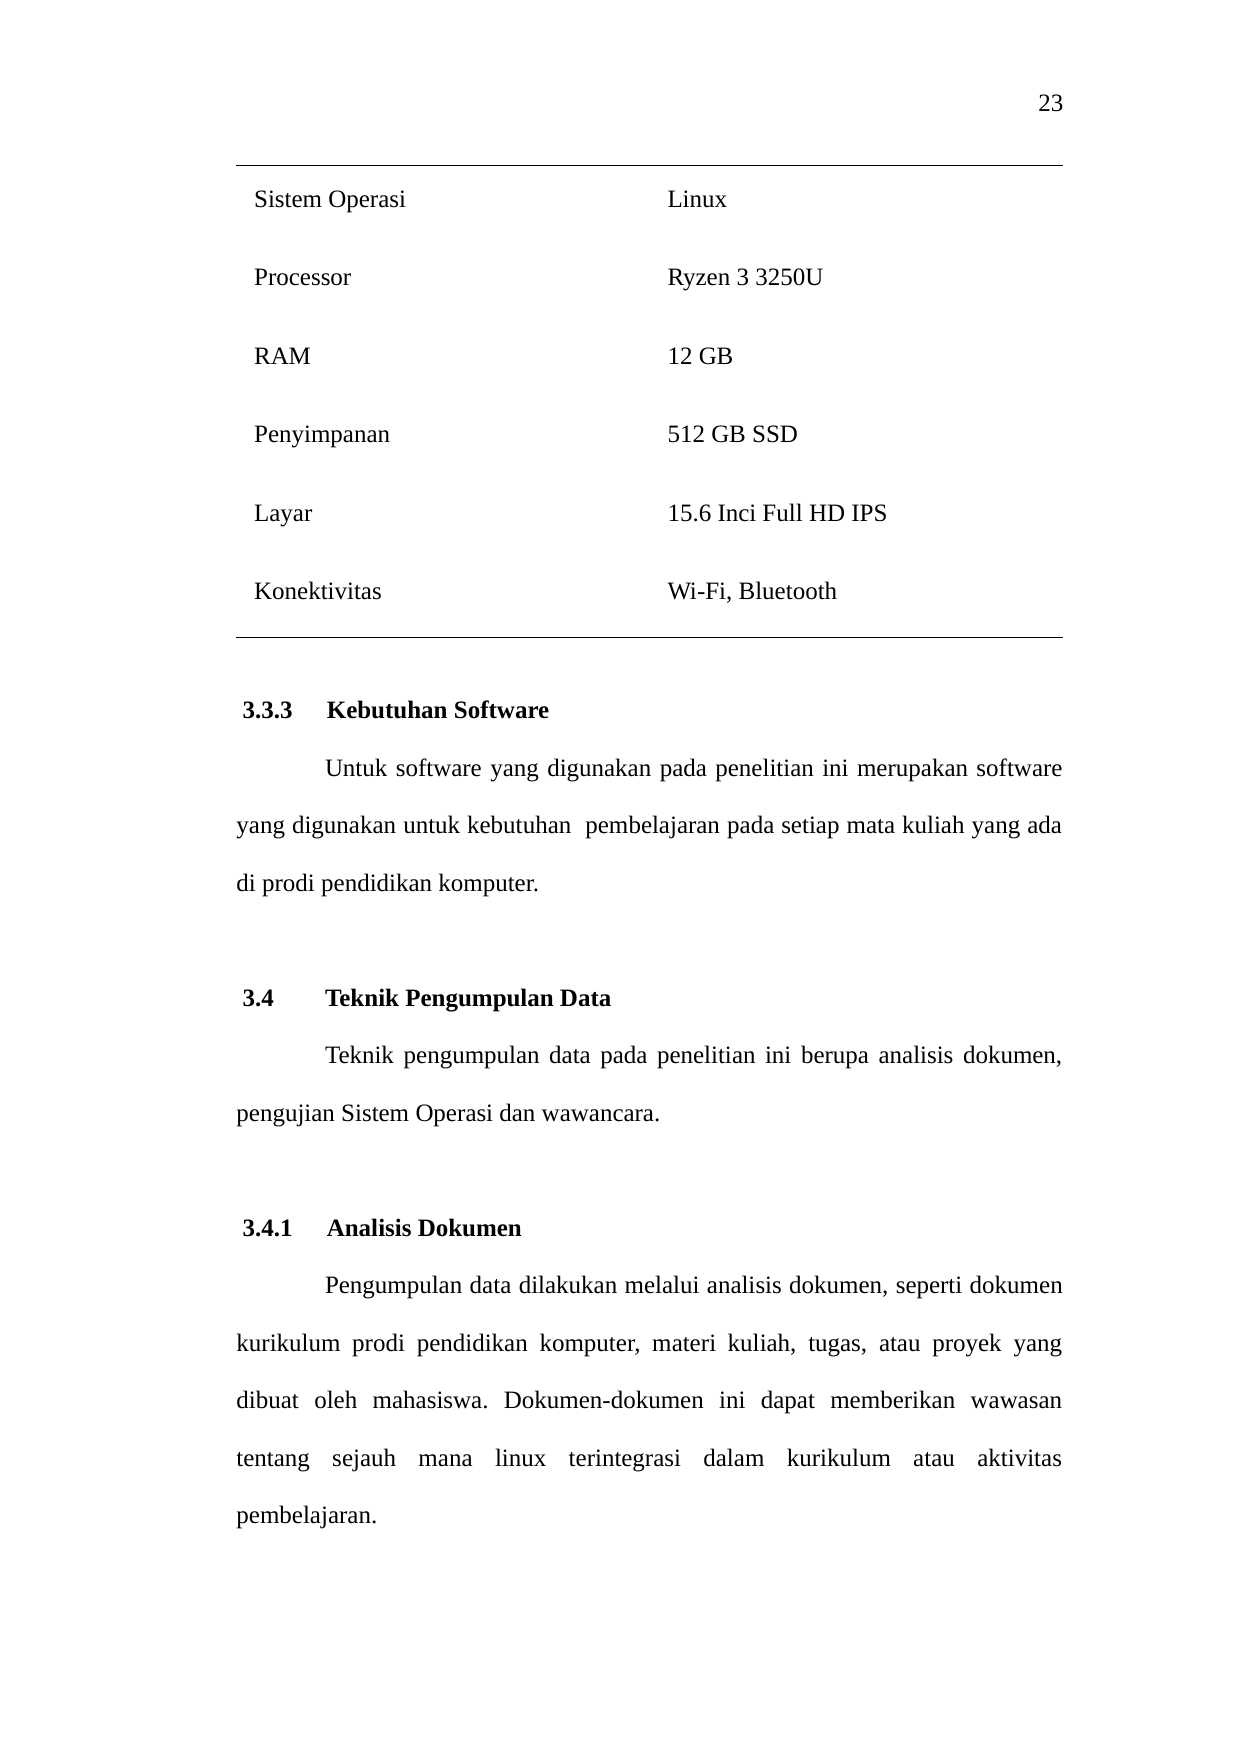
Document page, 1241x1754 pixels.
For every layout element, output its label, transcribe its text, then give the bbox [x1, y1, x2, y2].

text Teknik pengumpulan data pada penelitian ini berupa analisis dokumen, pengujian Sistem Operasi dan wawancara. [236, 1041, 1063, 1127]
table_cell Sistem Operasi [236, 166, 649, 245]
table_cell Penyimpanan [236, 402, 649, 480]
subtitle Teknik Pengumpulan Data [236, 983, 1063, 1012]
text Pengumpulan data dilakukan melalui analisis dokumen, seperti dokumen kurikulum prodi pendidikan komputer, materi kuliah, tugas, atau proyek yang dibuat oleh mahasiswa. Dokumen-dokumen ini dapat memberikan wawasan tentang sejauh mana linux terintegrasi dalam kurikulum atau aktivitas pembelajaran. [236, 1271, 1063, 1529]
table_cell Konektivitas [236, 559, 649, 637]
table_cell 15.6 Inci Full HD IPS [650, 480, 1063, 558]
table_cell 12 GB [650, 323, 1063, 402]
table_cell RAM [236, 323, 649, 402]
table_cell Wi-Fi, Bluetooth [650, 559, 1063, 637]
subtitle Analisis Dokumen [236, 1213, 1063, 1242]
text Untuk software yang digunakan pada penelitian ini merupakan software yang digunakan untuk kebutuhan pembelajaran pada setiap mata kuliah yang ada di prodi pendidikan komputer. [236, 753, 1063, 897]
subtitle Kebutuhan Software [236, 696, 1063, 724]
table_cell Ryzen 3 3250U [650, 245, 1063, 323]
table_cell Processor [236, 245, 649, 323]
table_cell 512 GB SSD [650, 402, 1063, 480]
table_cell Layar [236, 480, 649, 558]
table_cell Linux [650, 166, 1063, 245]
